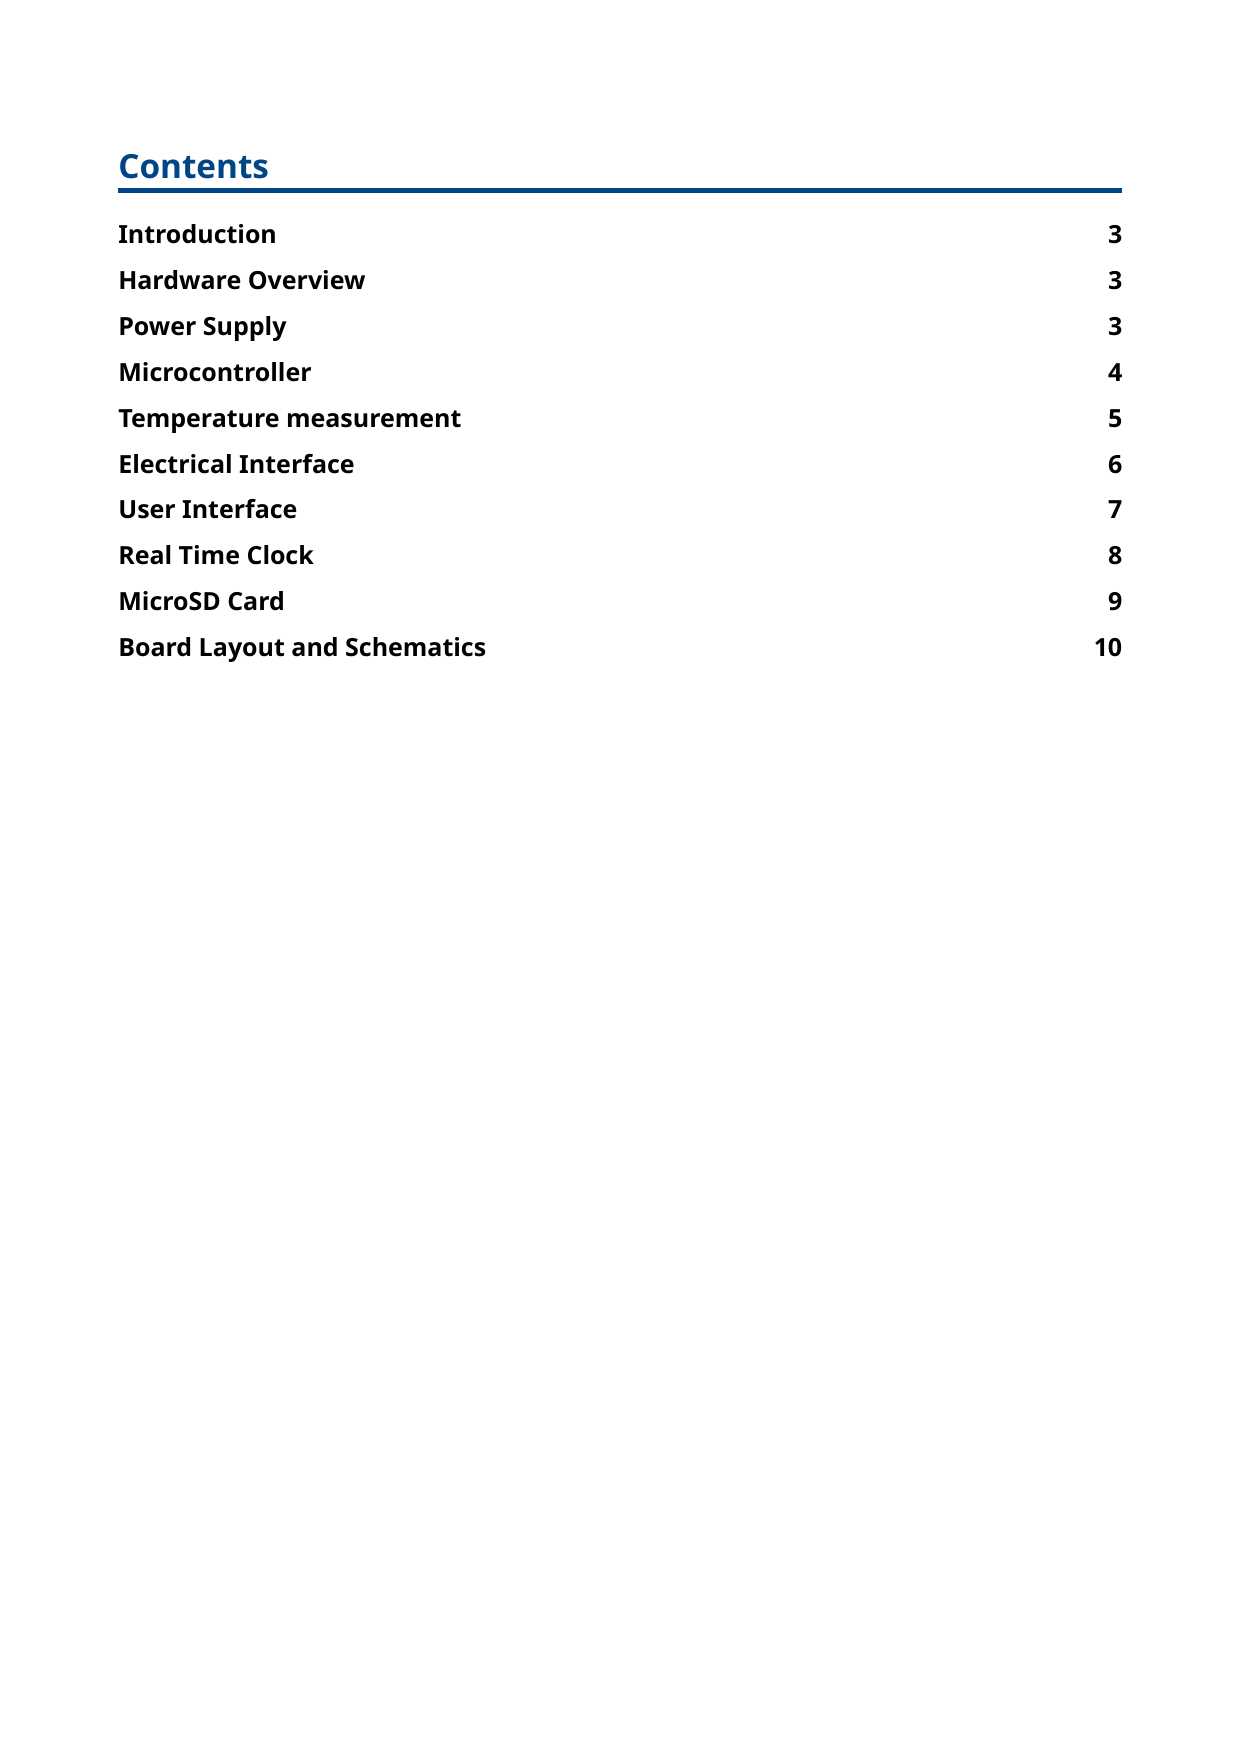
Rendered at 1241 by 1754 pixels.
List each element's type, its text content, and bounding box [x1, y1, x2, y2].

text MicroSD Card 9 [118, 584, 1122, 618]
text Real Time Clock 8 [118, 538, 1122, 572]
text Microcontroller 4 [118, 355, 1122, 389]
text Board Layout and Schematics 10 [118, 630, 1122, 664]
text Hardware Overview 3 [118, 263, 1122, 297]
text Power Supply 3 [118, 309, 1122, 343]
subtitle Contents [118, 143, 1122, 188]
text Electrical Interface 6 [118, 446, 1122, 480]
text Introduction 3 [118, 217, 1122, 251]
text User Interface 7 [118, 492, 1122, 526]
text Temperature measurement 5 [118, 401, 1122, 434]
